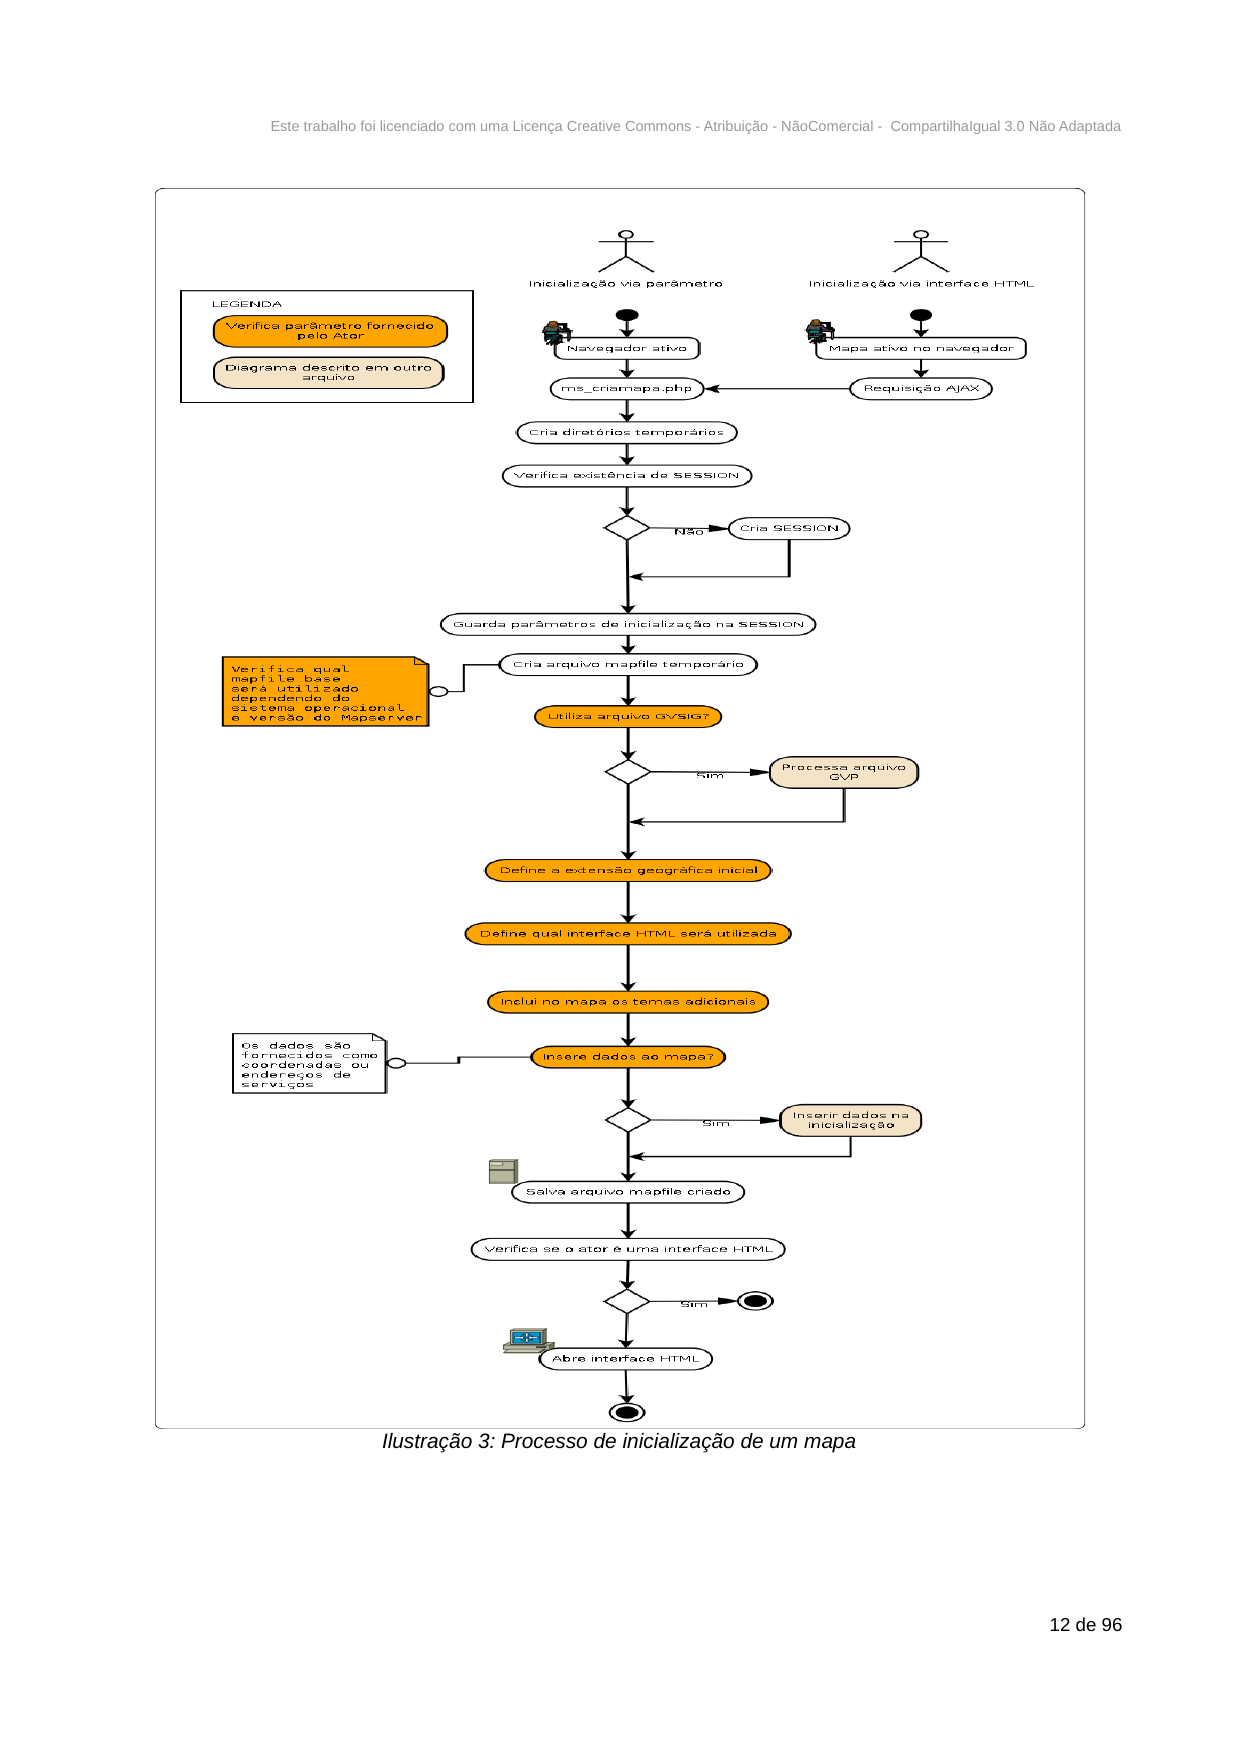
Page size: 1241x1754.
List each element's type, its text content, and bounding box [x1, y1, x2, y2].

picture [155, 188, 1086, 1429]
text [382, 177, 858, 188]
text Ilustração 3: Processo de inicialização de um mapa [382, 1429, 858, 1452]
